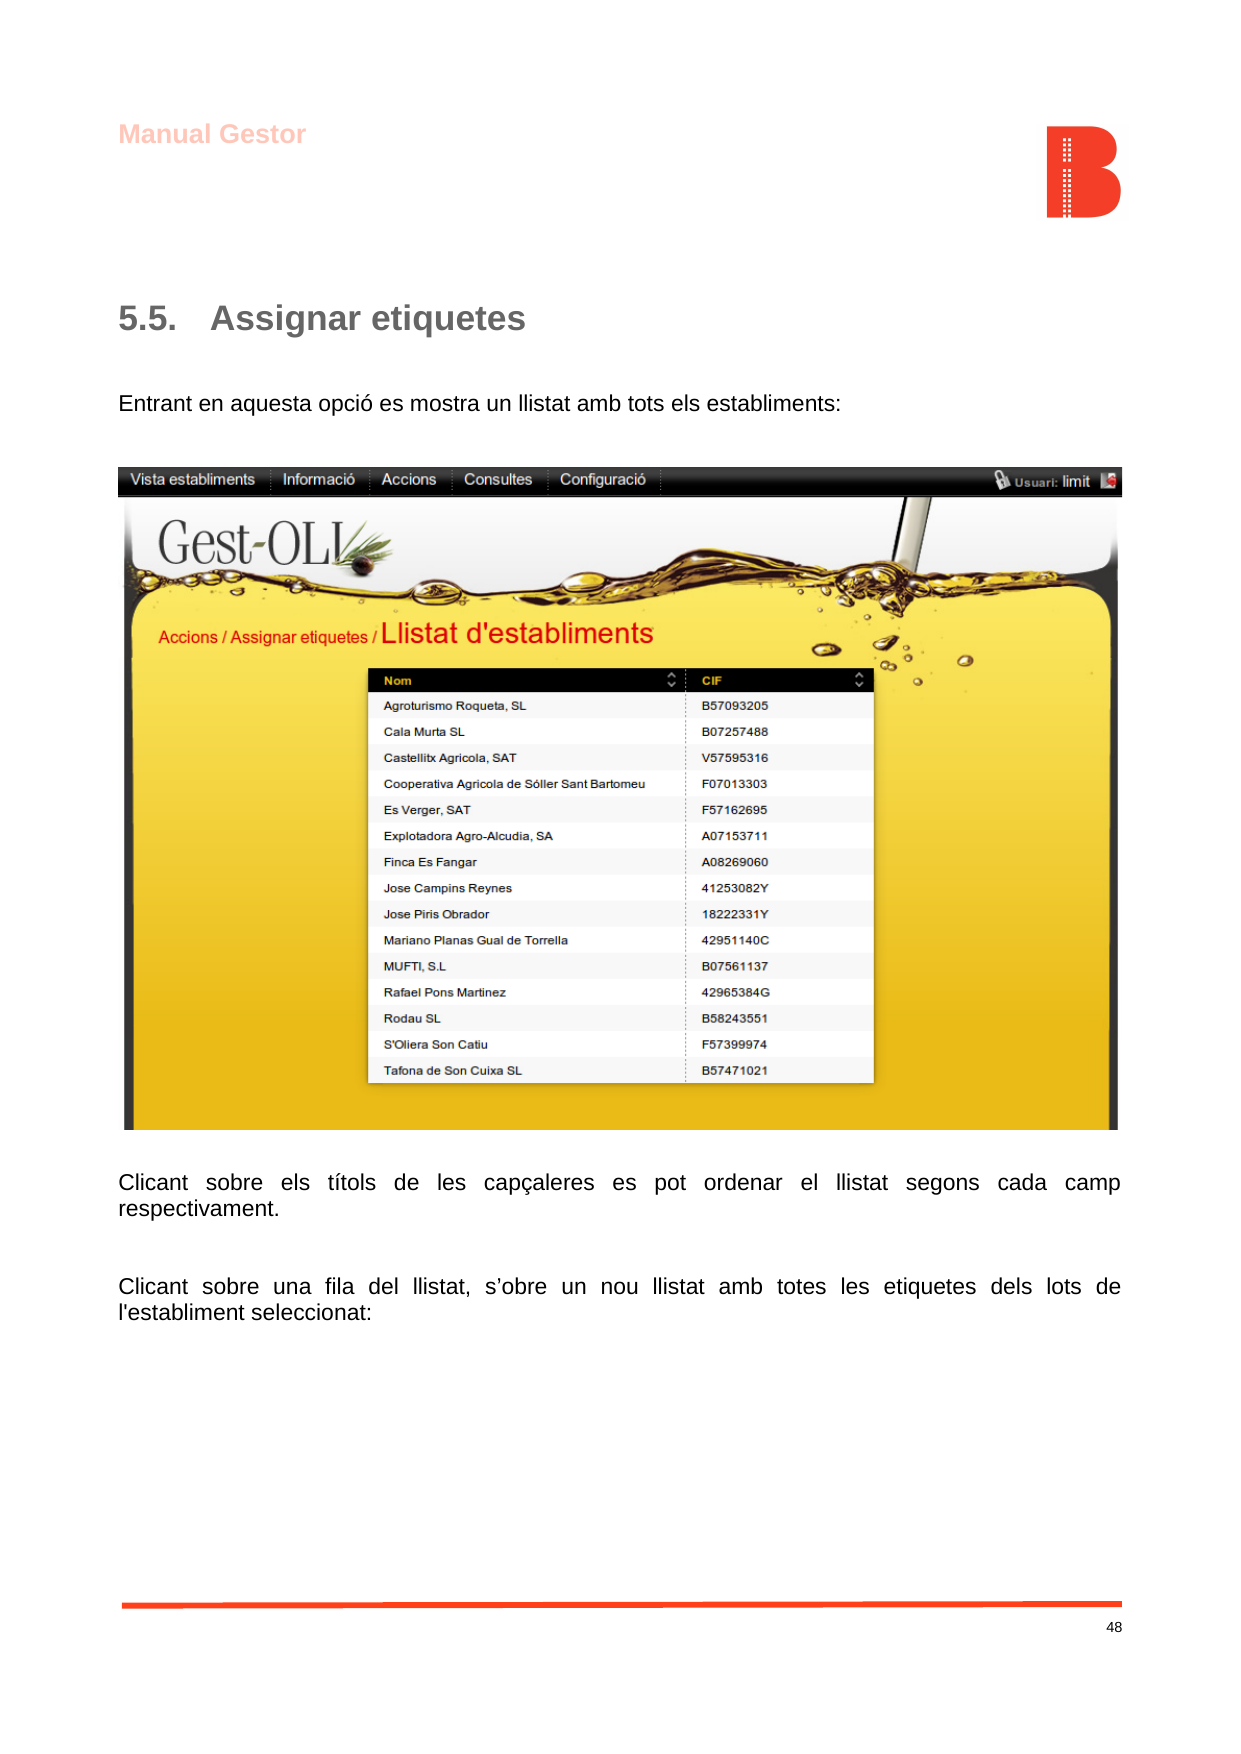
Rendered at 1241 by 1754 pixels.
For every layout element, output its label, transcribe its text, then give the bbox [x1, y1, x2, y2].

text Clicant sobre una fila del llistat, s’obre un nou llistat amb totes les etiquetes dels lots de l'establiment seleccionat: [118, 1273, 1122, 1325]
picture [1036, 124, 1130, 221]
text Clicant sobre els títols de les capçaleres es pot ordenar el llistat segons cada camp respectivament. [118, 1168, 1122, 1221]
picture [118, 467, 1123, 1130]
subtitle Assignar etiquetes [118, 298, 1122, 338]
text Entrant en aquesta opció es mostra un llistat amb tots els establiments: [118, 390, 1122, 416]
